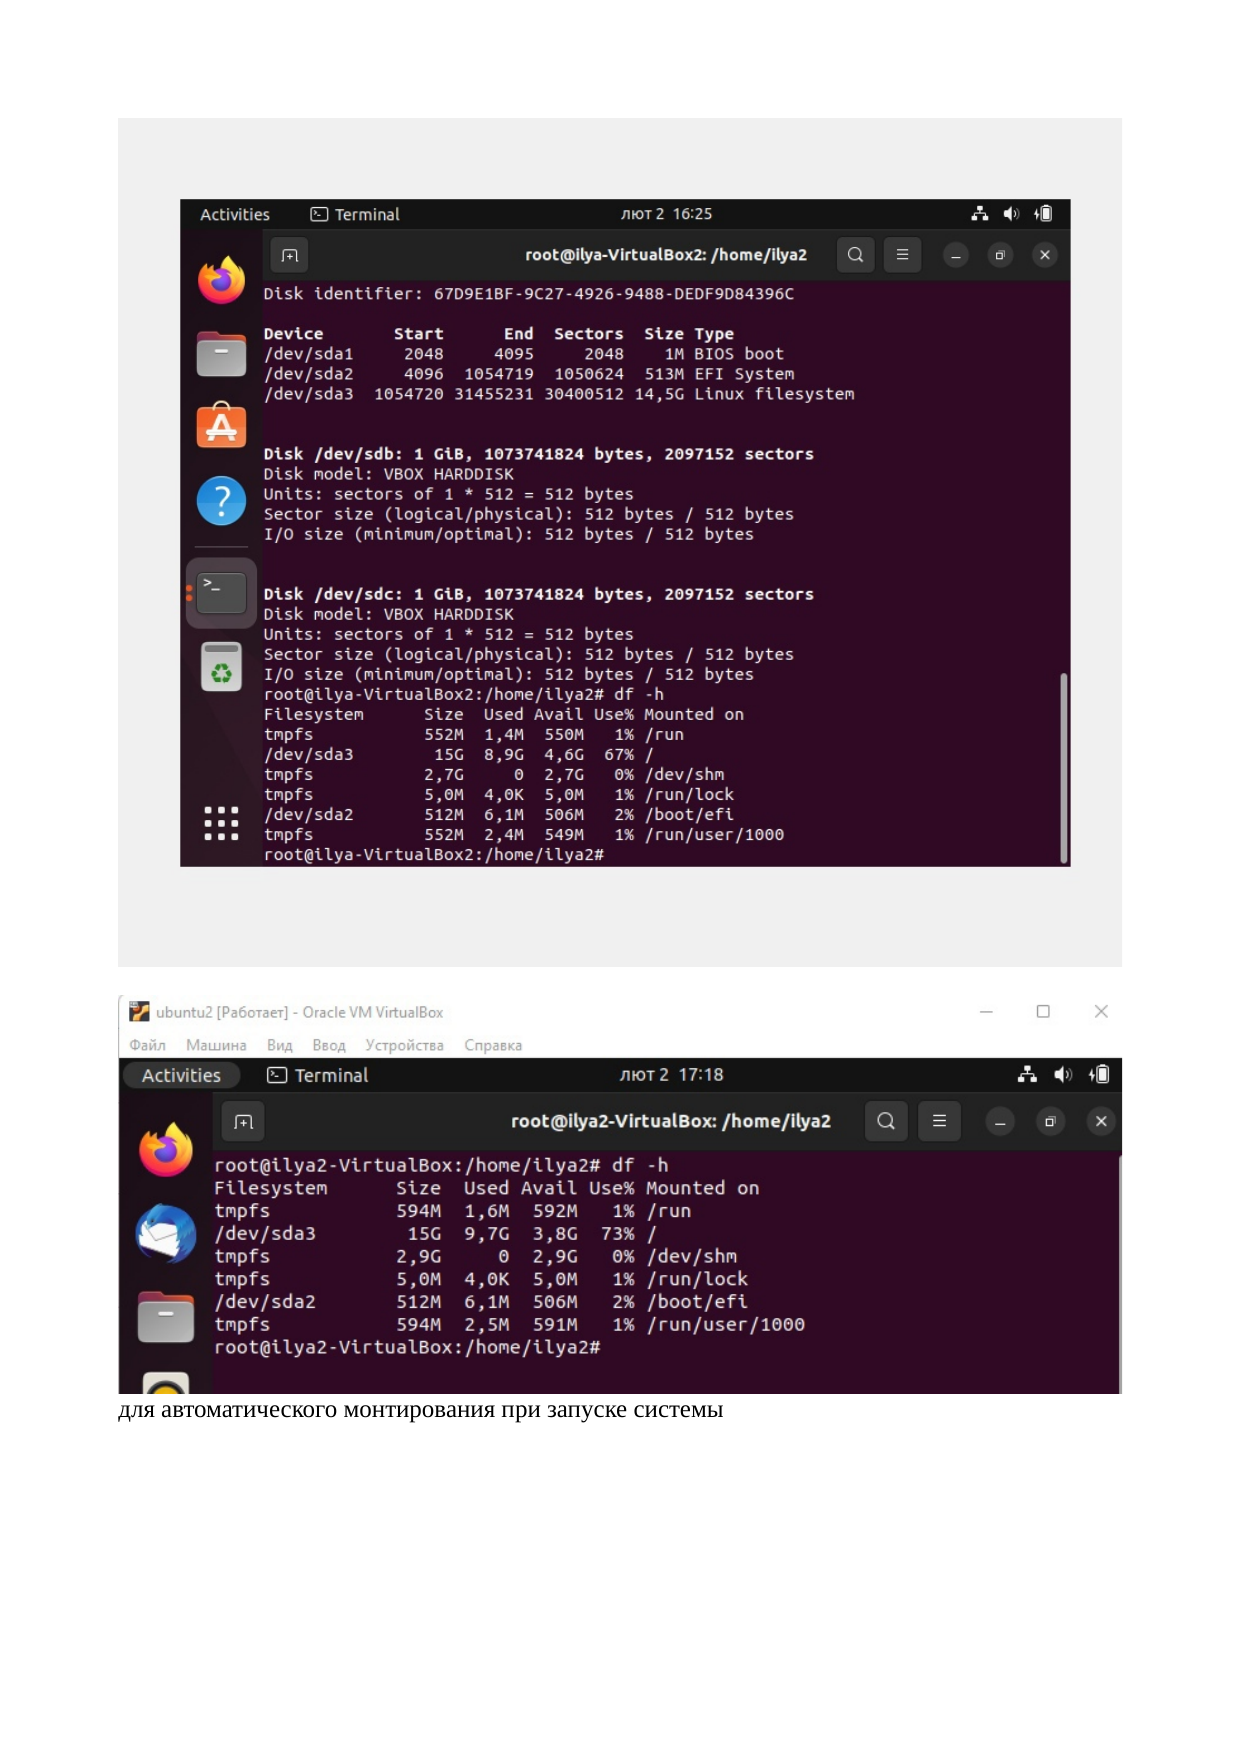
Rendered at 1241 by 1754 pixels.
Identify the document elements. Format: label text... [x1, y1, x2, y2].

text для автоматического монтирования при запуске системы [118, 1394, 1122, 1423]
picture [118, 995, 1123, 1394]
picture [118, 118, 1123, 967]
